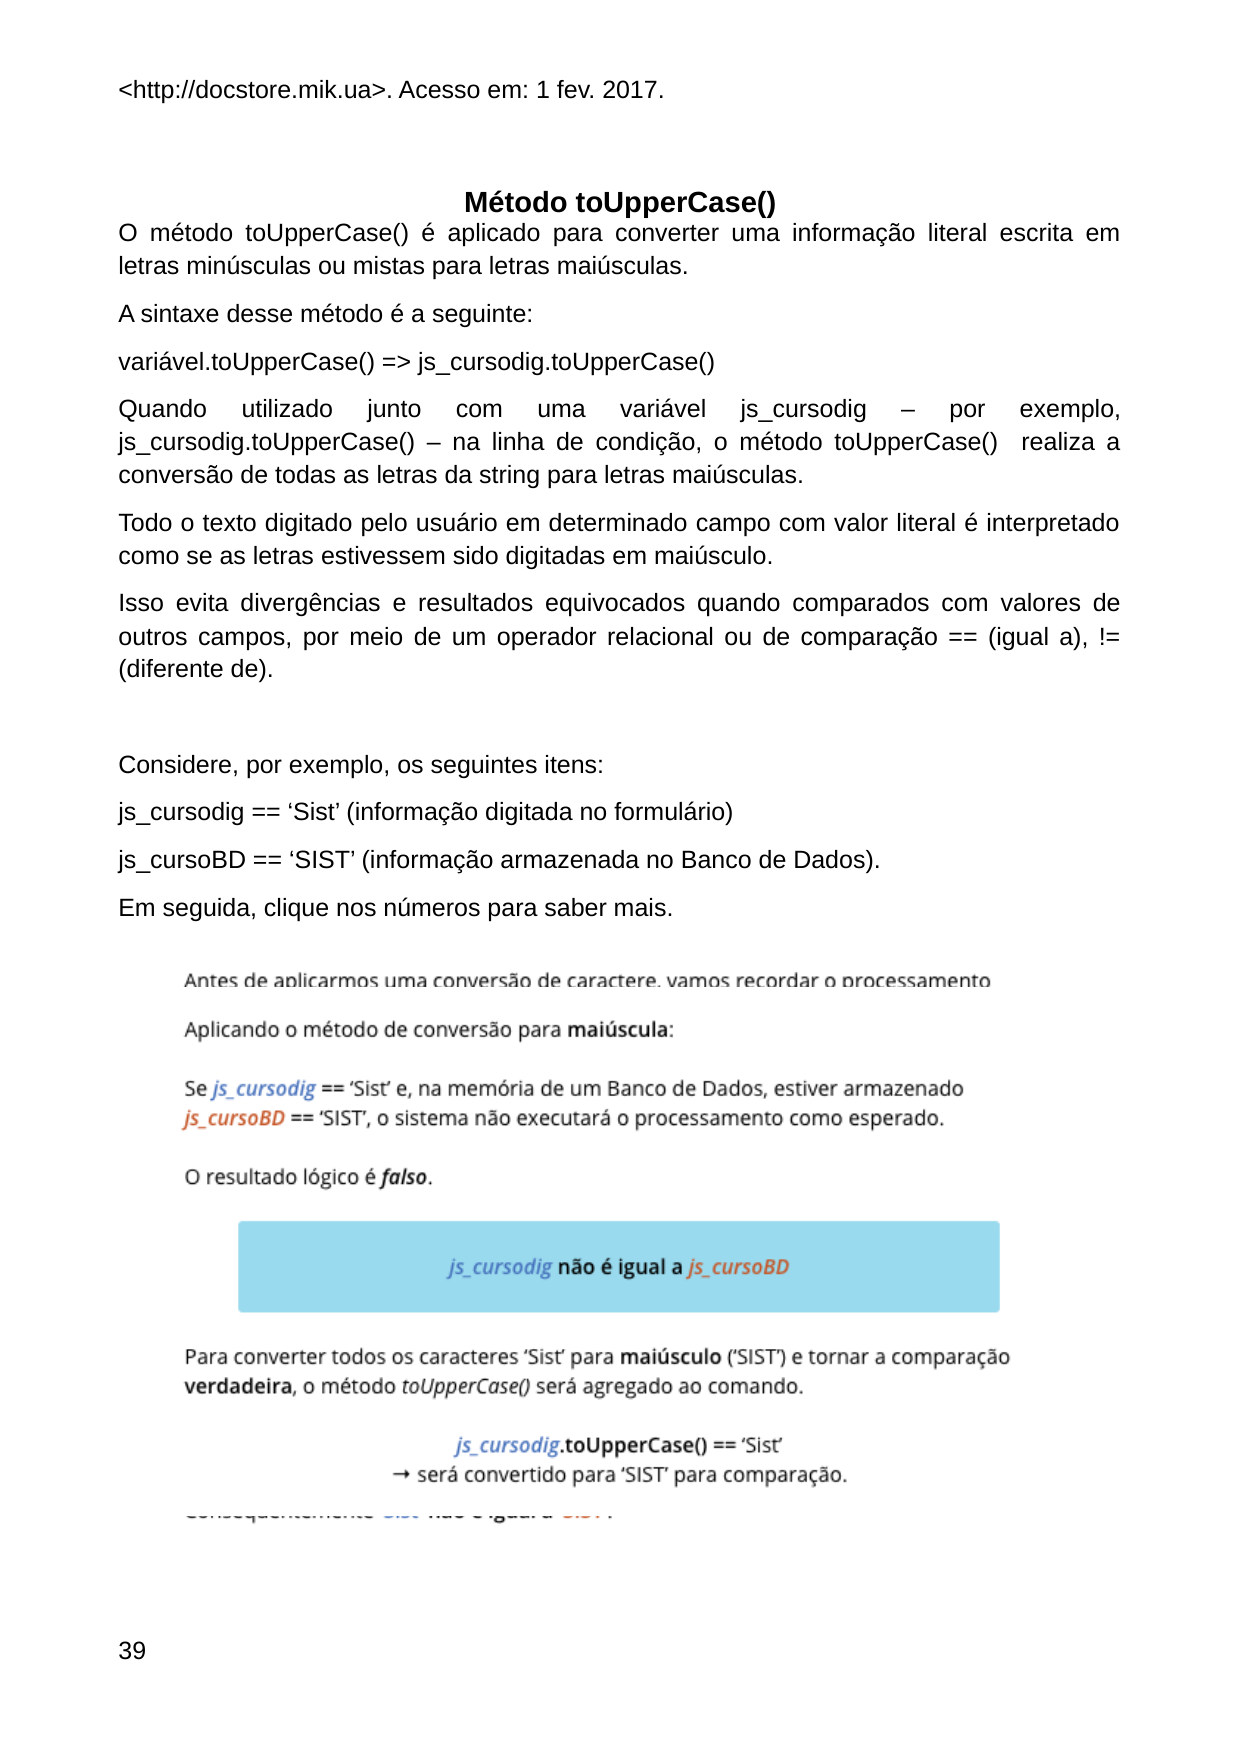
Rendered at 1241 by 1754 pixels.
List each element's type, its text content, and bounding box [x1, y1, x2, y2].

text A sintaxe desse método é a seguinte: [118, 299, 1122, 328]
text Todo o texto digitado pelo usuário em determinado campo com valor literal é interpretado como se as letras estivessem sido digitadas em maiúsculo. [118, 508, 1122, 569]
text Quando utilizado junto com uma variável js_cursodig – por exemplo, js_cursodig.toUpperCase() – na linha de condição, o método toUpperCase() realiza a conversão de todas as letras da string para letras maiúsculas. [118, 394, 1122, 489]
text Em seguida, clique nos números para saber mais. [118, 892, 1122, 921]
subtitle Método toUpperCase() [118, 185, 1122, 218]
text <http://docstore.mik.ua>. Acesso em: 1 fev. 2017. [118, 75, 1122, 104]
text js_cursoBD == ‘SIST’ (informação armazenada no Banco de Dados). [118, 845, 1122, 874]
text Considere, por exemplo, os seguintes itens: [118, 750, 1122, 778]
text O método toUpperCase() é aplicado para converter uma informação literal escrita em letras minúsculas ou mistas para letras maiúsculas. [118, 218, 1122, 280]
text variável.toUpperCase() => js_cursodig.toUpperCase() [118, 347, 1122, 375]
text Isso evita divergências e resultados equivocados quando comparados com valores de outros campos, por meio de um operador relacional ou de comparação == (igual a), != (diferente de). [118, 588, 1122, 683]
text js_cursodig == ‘Sist’ (informação digitada no formulário) [118, 797, 1122, 826]
